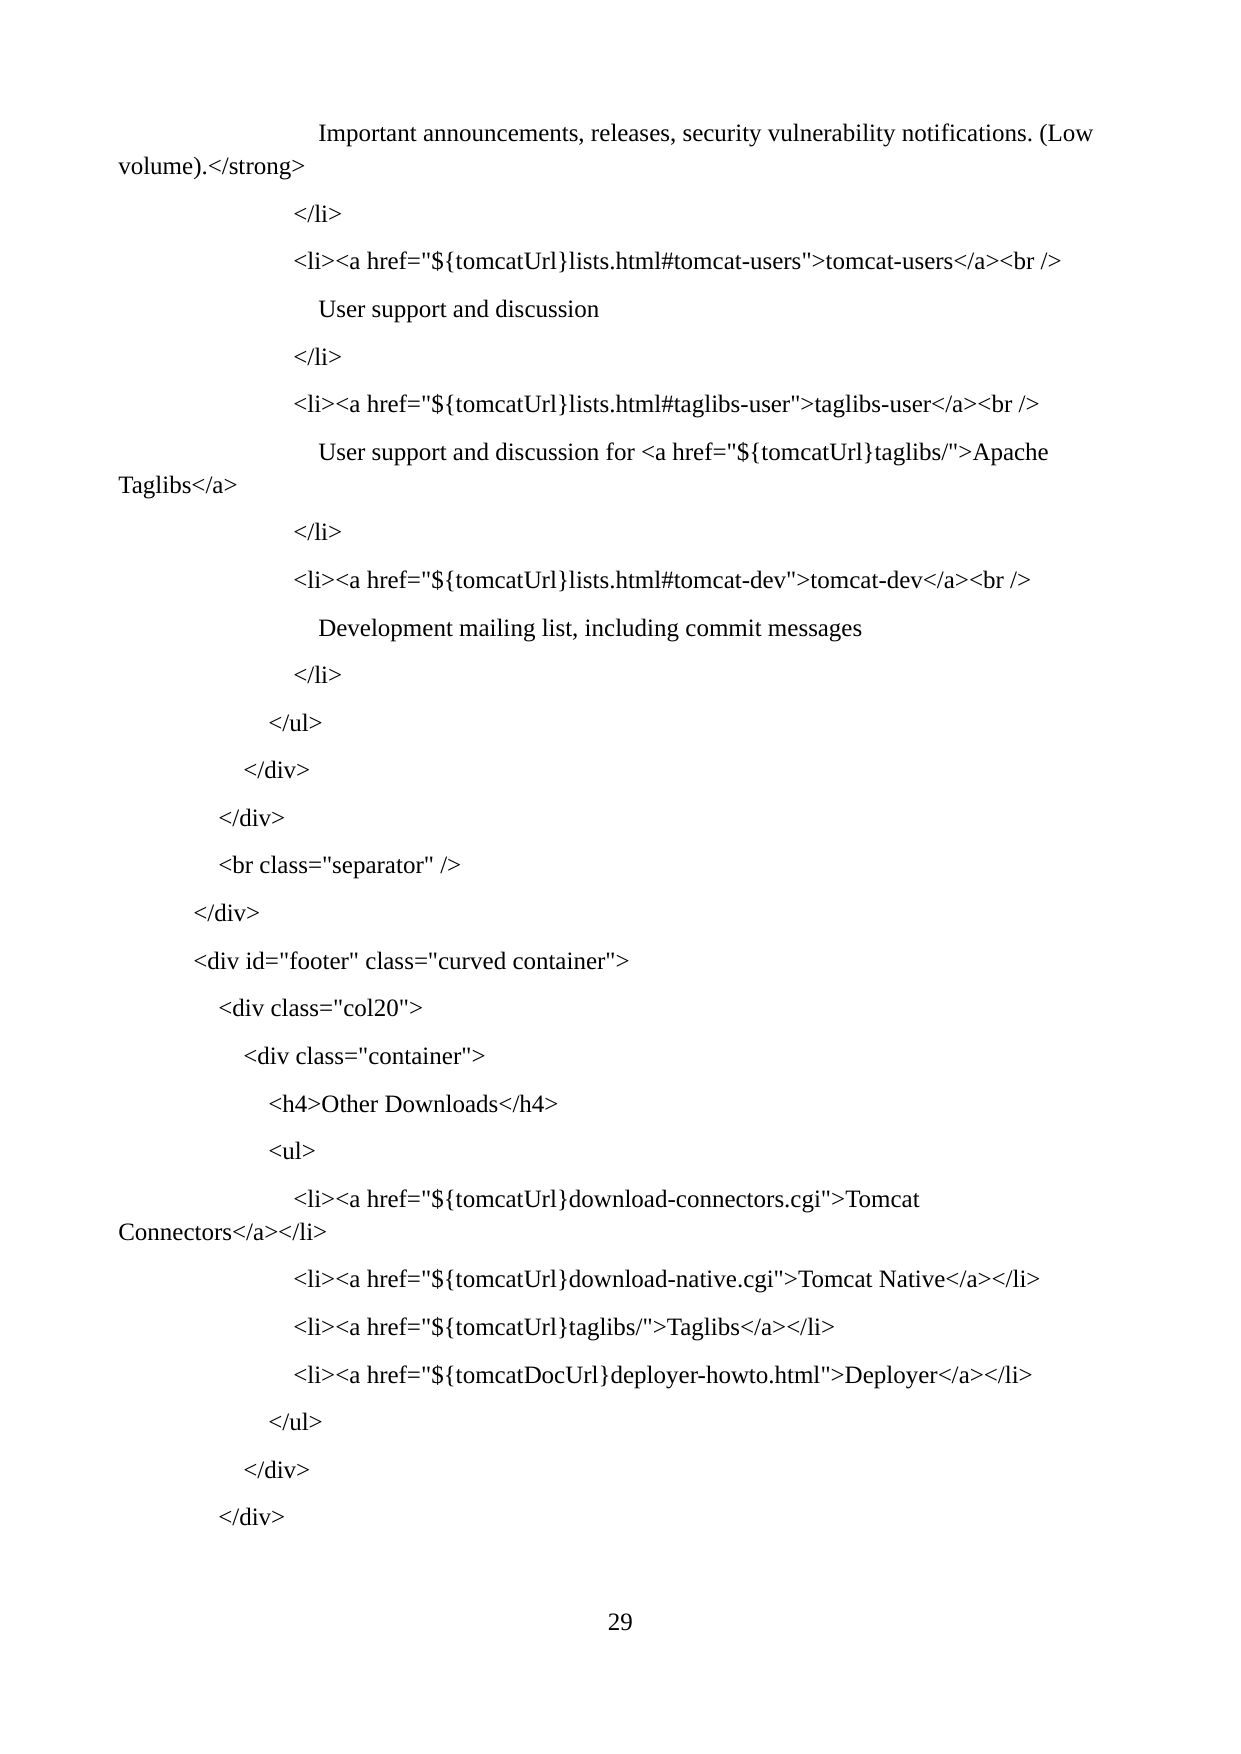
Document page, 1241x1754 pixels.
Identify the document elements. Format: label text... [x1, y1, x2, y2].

text </div> [118, 803, 1122, 832]
text <li><a href="${tomcatUrl}lists.html#taglibs-user">taglibs-user</a><br /> [118, 389, 1122, 418]
text <br class="separator" /> [118, 851, 1122, 879]
text User support and discussion for <a href="${tomcatUrl}taglibs/">Apache Taglibs</a> [118, 437, 1122, 498]
text <li><a href="${tomcatUrl}lists.html#tomcat-users">tomcat-users</a><br /> [118, 246, 1122, 275]
text </ul> [118, 1407, 1122, 1436]
text <li><a href="${tomcatUrl}taglibs/">Taglibs</a></li> [118, 1312, 1122, 1341]
text </div> [118, 1502, 1122, 1531]
text User support and discussion [118, 294, 1122, 323]
text <li><a href="${tomcatUrl}download-native.cgi">Tomcat Native</a></li> [118, 1264, 1122, 1293]
text </li> [118, 342, 1122, 370]
text <ul> [118, 1136, 1122, 1165]
text Development mailing list, including commit messages [118, 613, 1122, 641]
text </div> [118, 755, 1122, 784]
text </div> [118, 1455, 1122, 1484]
text </ul> [118, 708, 1122, 737]
text <div class="container"> [118, 1041, 1122, 1070]
text </li> [118, 660, 1122, 689]
text </li> [118, 517, 1122, 546]
text <div class="col20"> [118, 993, 1122, 1022]
text <li><a href="${tomcatUrl}lists.html#tomcat-dev">tomcat-dev</a><br /> [118, 565, 1122, 594]
text <li><a href="${tomcatDocUrl}deployer-howto.html">Deployer</a></li> [118, 1360, 1122, 1388]
text <li><a href="${tomcatUrl}download-connectors.cgi">Tomcat Connectors</a></li> [118, 1184, 1122, 1246]
text Important announcements, releases, security vulnerability notifications. (Low volume).</strong> [118, 118, 1122, 180]
text </li> [118, 199, 1122, 227]
text </div> [118, 898, 1122, 927]
text <div id="footer" class="curved container"> [118, 946, 1122, 974]
text <h4>Other Downloads</h4> [118, 1089, 1122, 1117]
